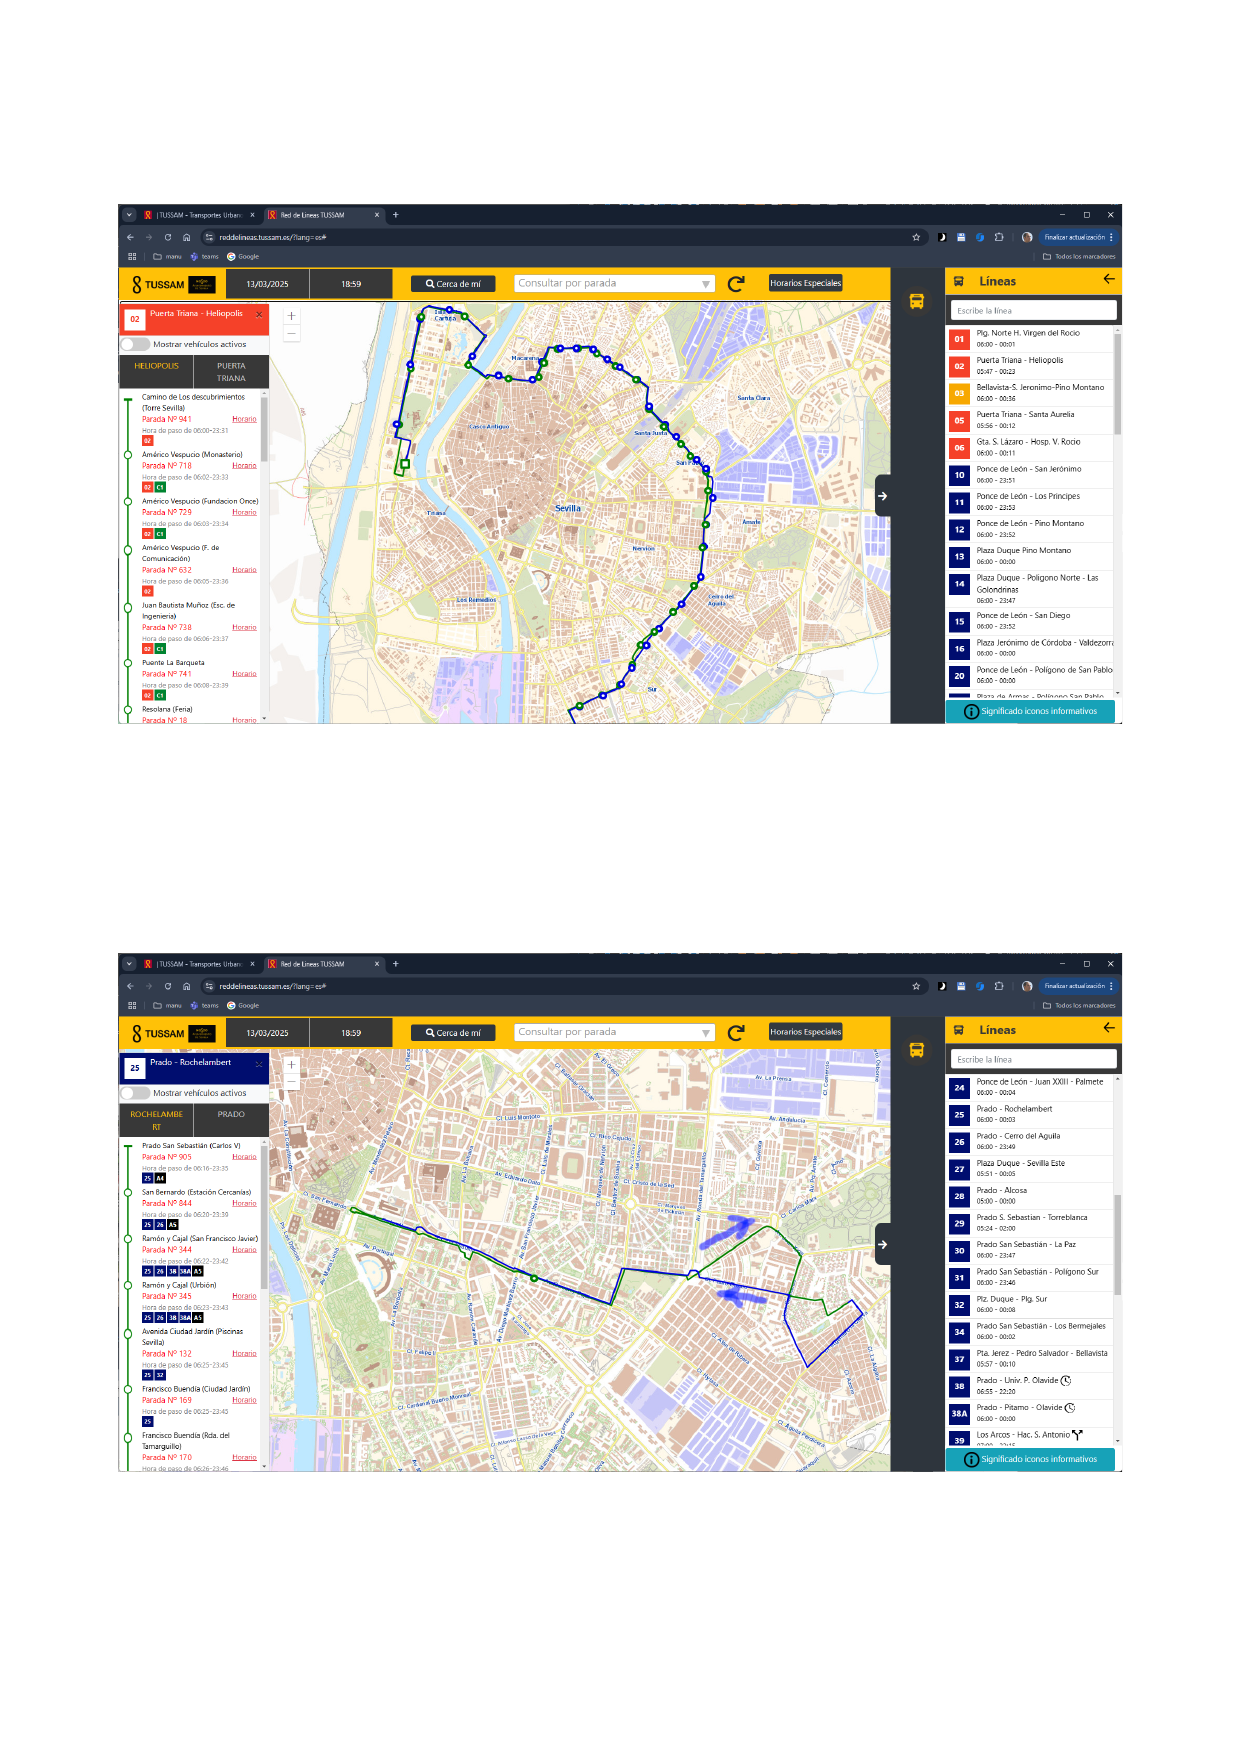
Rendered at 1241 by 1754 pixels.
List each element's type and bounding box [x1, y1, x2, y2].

picture [118, 953, 1123, 1472]
picture [118, 204, 1123, 724]
